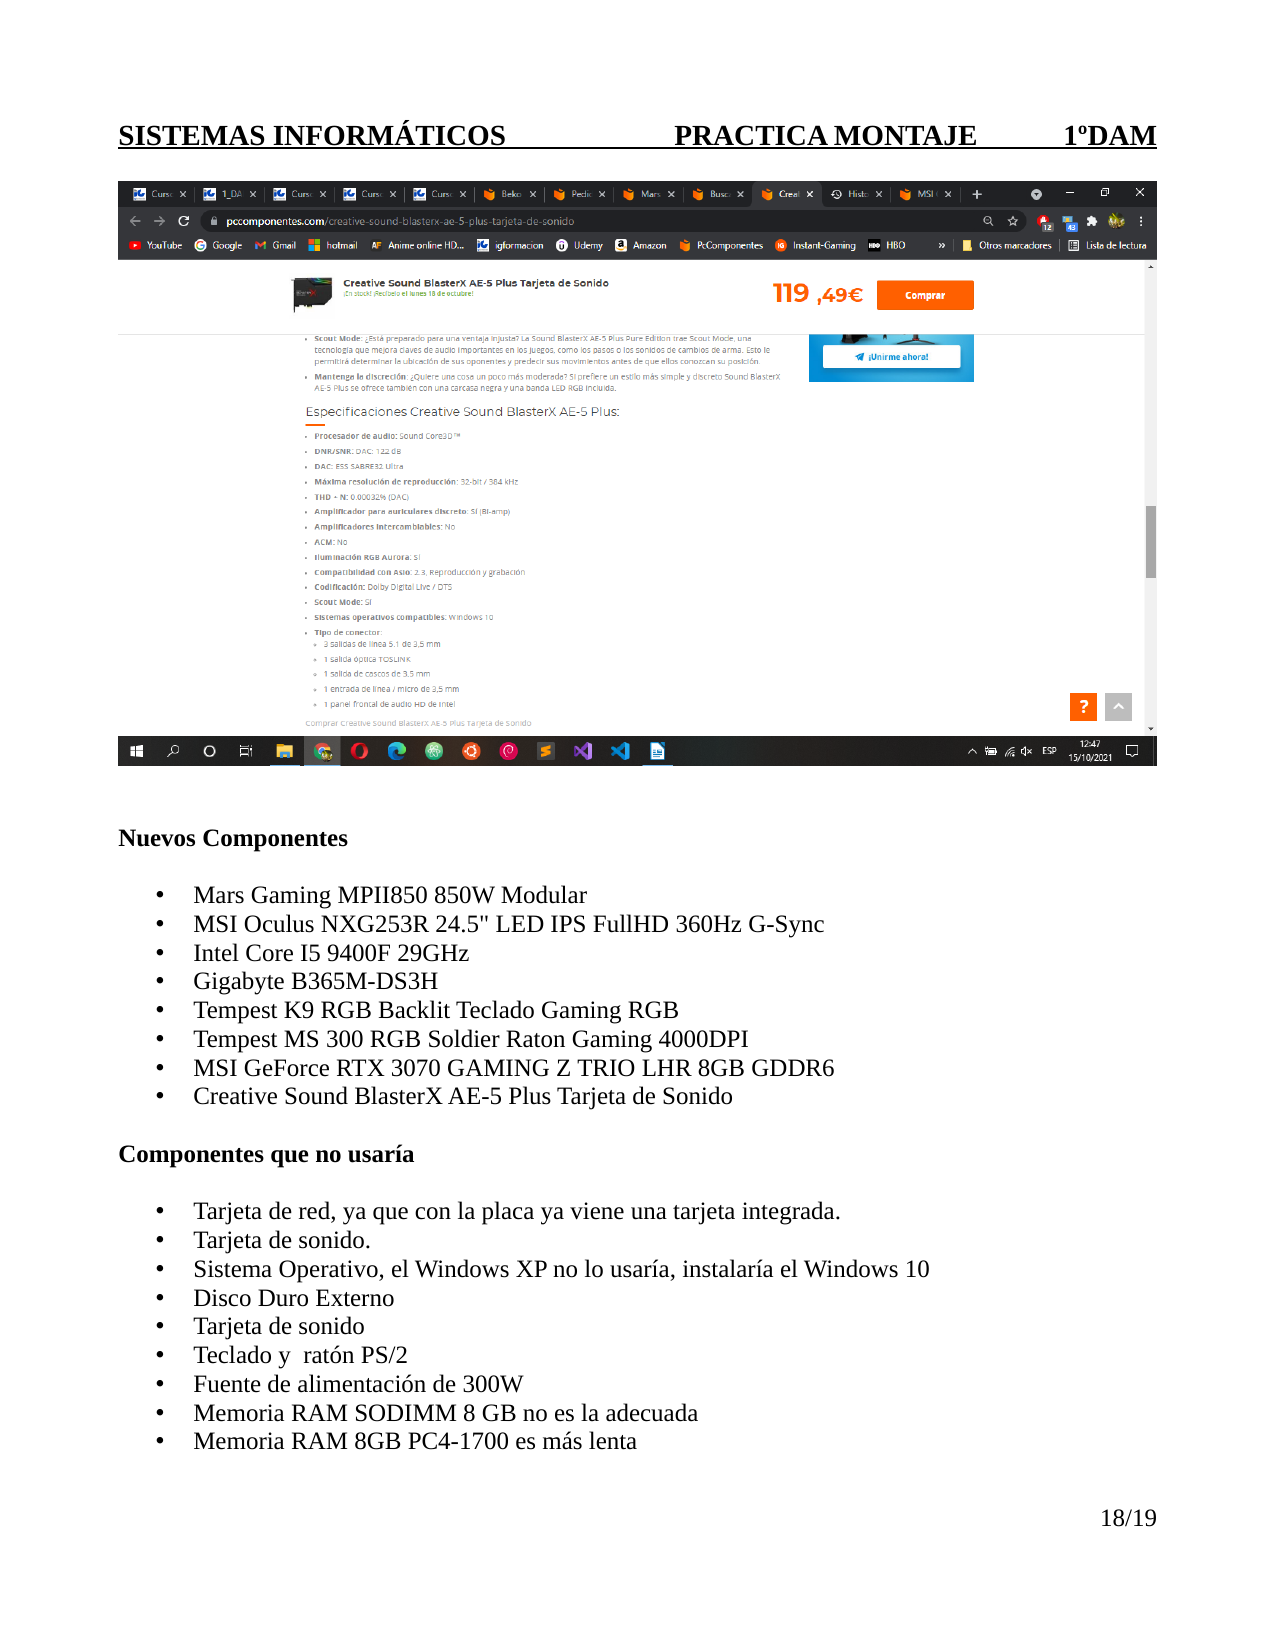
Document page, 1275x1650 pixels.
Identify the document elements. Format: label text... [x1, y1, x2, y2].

list Tarjeta de sonido [156, 1311, 1157, 1340]
list Memoria RAM SODIMM 8 GB no es la adecuada [156, 1398, 1157, 1426]
list Disco Duro Externo [156, 1283, 1157, 1311]
list Memoria RAM 8GB PC4-1700 es más lenta [156, 1426, 1157, 1455]
list Teclado y ratón PS/2 [156, 1340, 1157, 1369]
list Tempest K9 RGB Backlit Teclado Gaming RGB [156, 995, 1157, 1024]
list Tarjeta de red, ya que con la placa ya viene una tarjeta integrada. [156, 1196, 1157, 1225]
list Creative Sound BlasterX AE-5 Plus Tarjeta de Sonido [156, 1081, 1157, 1110]
list MSI GeForce RTX 3070 GAMING Z TRIO LHR 8GB GDDR6 [156, 1053, 1157, 1081]
list Tempest MS 300 RGB Soldier Raton Gaming 4000DPI [156, 1024, 1157, 1053]
list Gigabyte B365M-DS3H [156, 966, 1157, 995]
list Fuente de alimentación de 300W [156, 1369, 1157, 1398]
list Tarjeta de sonido. [156, 1225, 1157, 1254]
list Sistema Operativo, el Windows XP no lo usaría, instalaría el Windows 10 [156, 1254, 1157, 1283]
list Intel Core I5 9400F 29GHz [156, 938, 1157, 966]
picture [118, 181, 1157, 766]
text Componentes que no usaría [118, 1139, 1157, 1168]
list Mars Gaming MPII850 850W Modular [156, 880, 1157, 909]
list MSI Oculus NXG253R 24.5" LED IPS FullHD 360Hz G-Sync [156, 909, 1157, 938]
text Nuevos Componentes [118, 823, 1157, 851]
